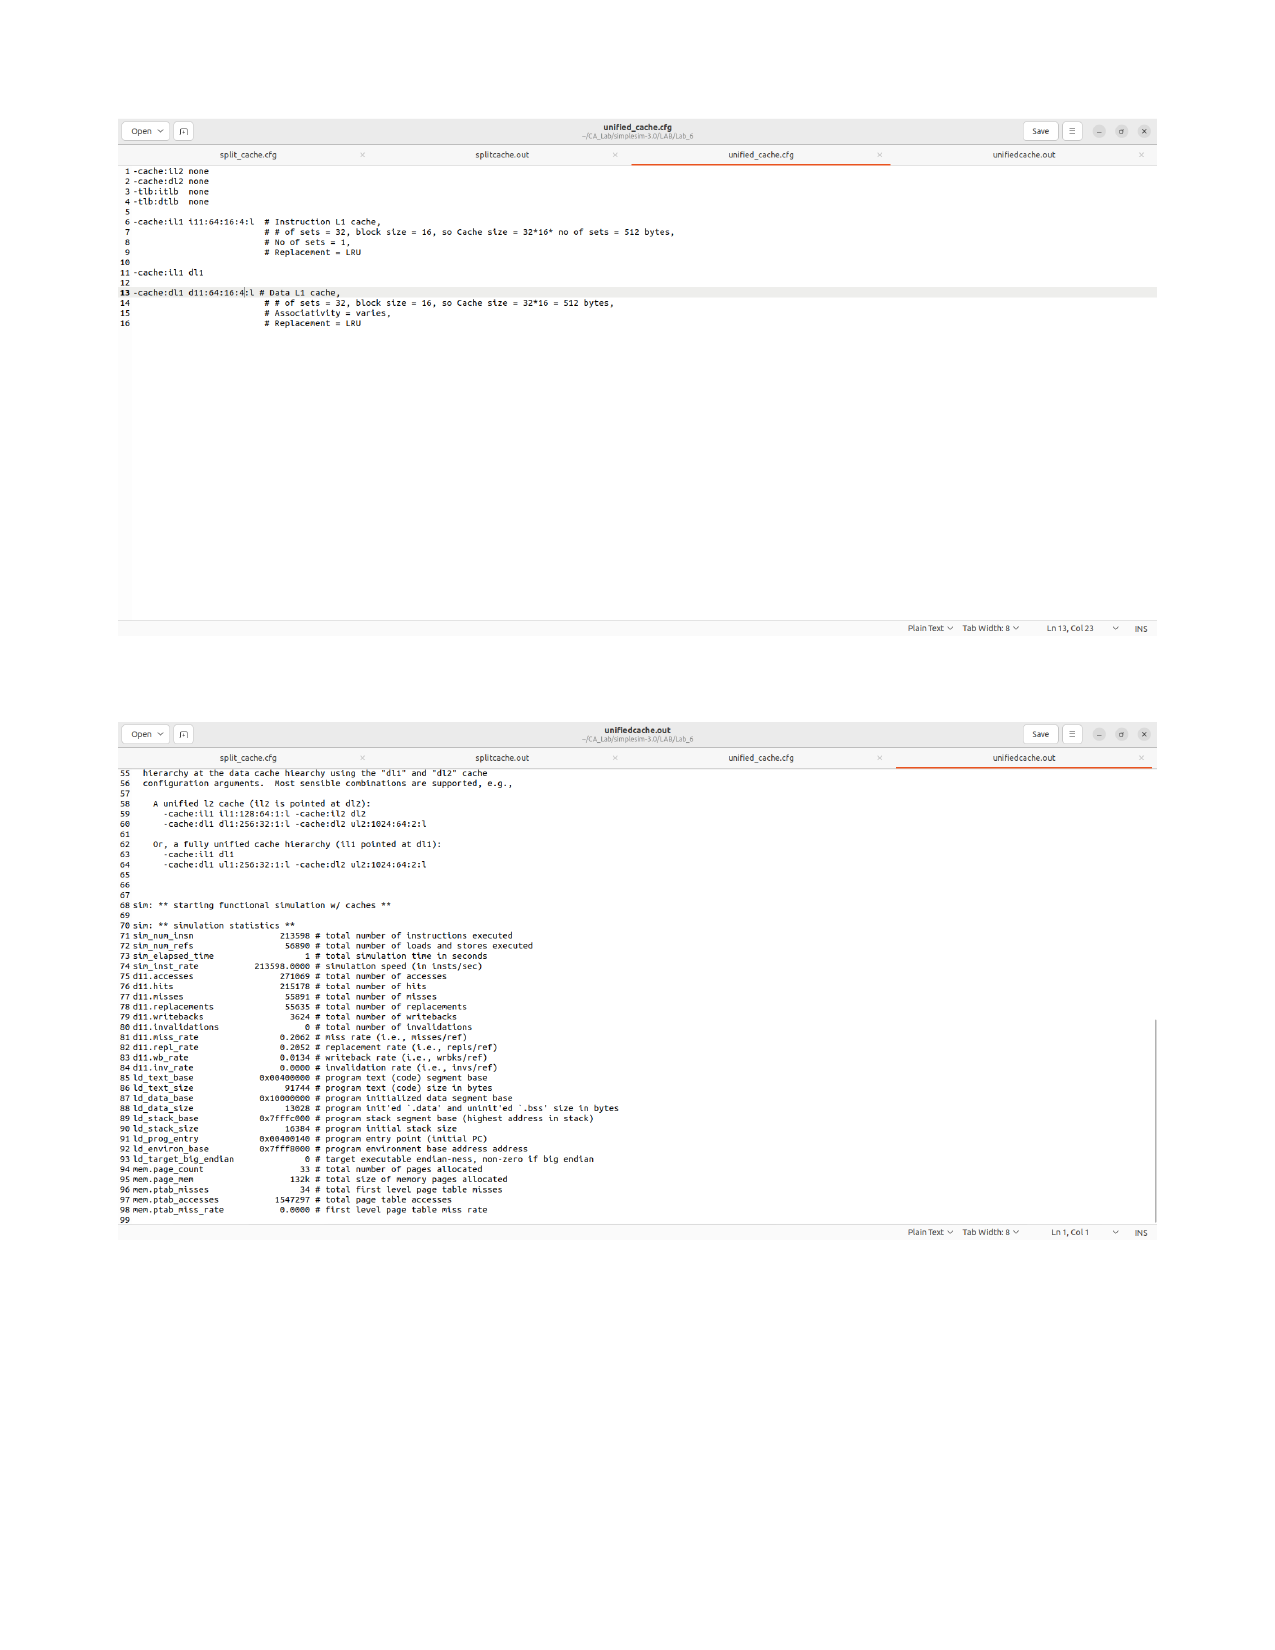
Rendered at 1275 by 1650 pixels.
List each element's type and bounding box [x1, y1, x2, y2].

picture [118, 118, 1157, 636]
picture [118, 722, 1157, 1240]
